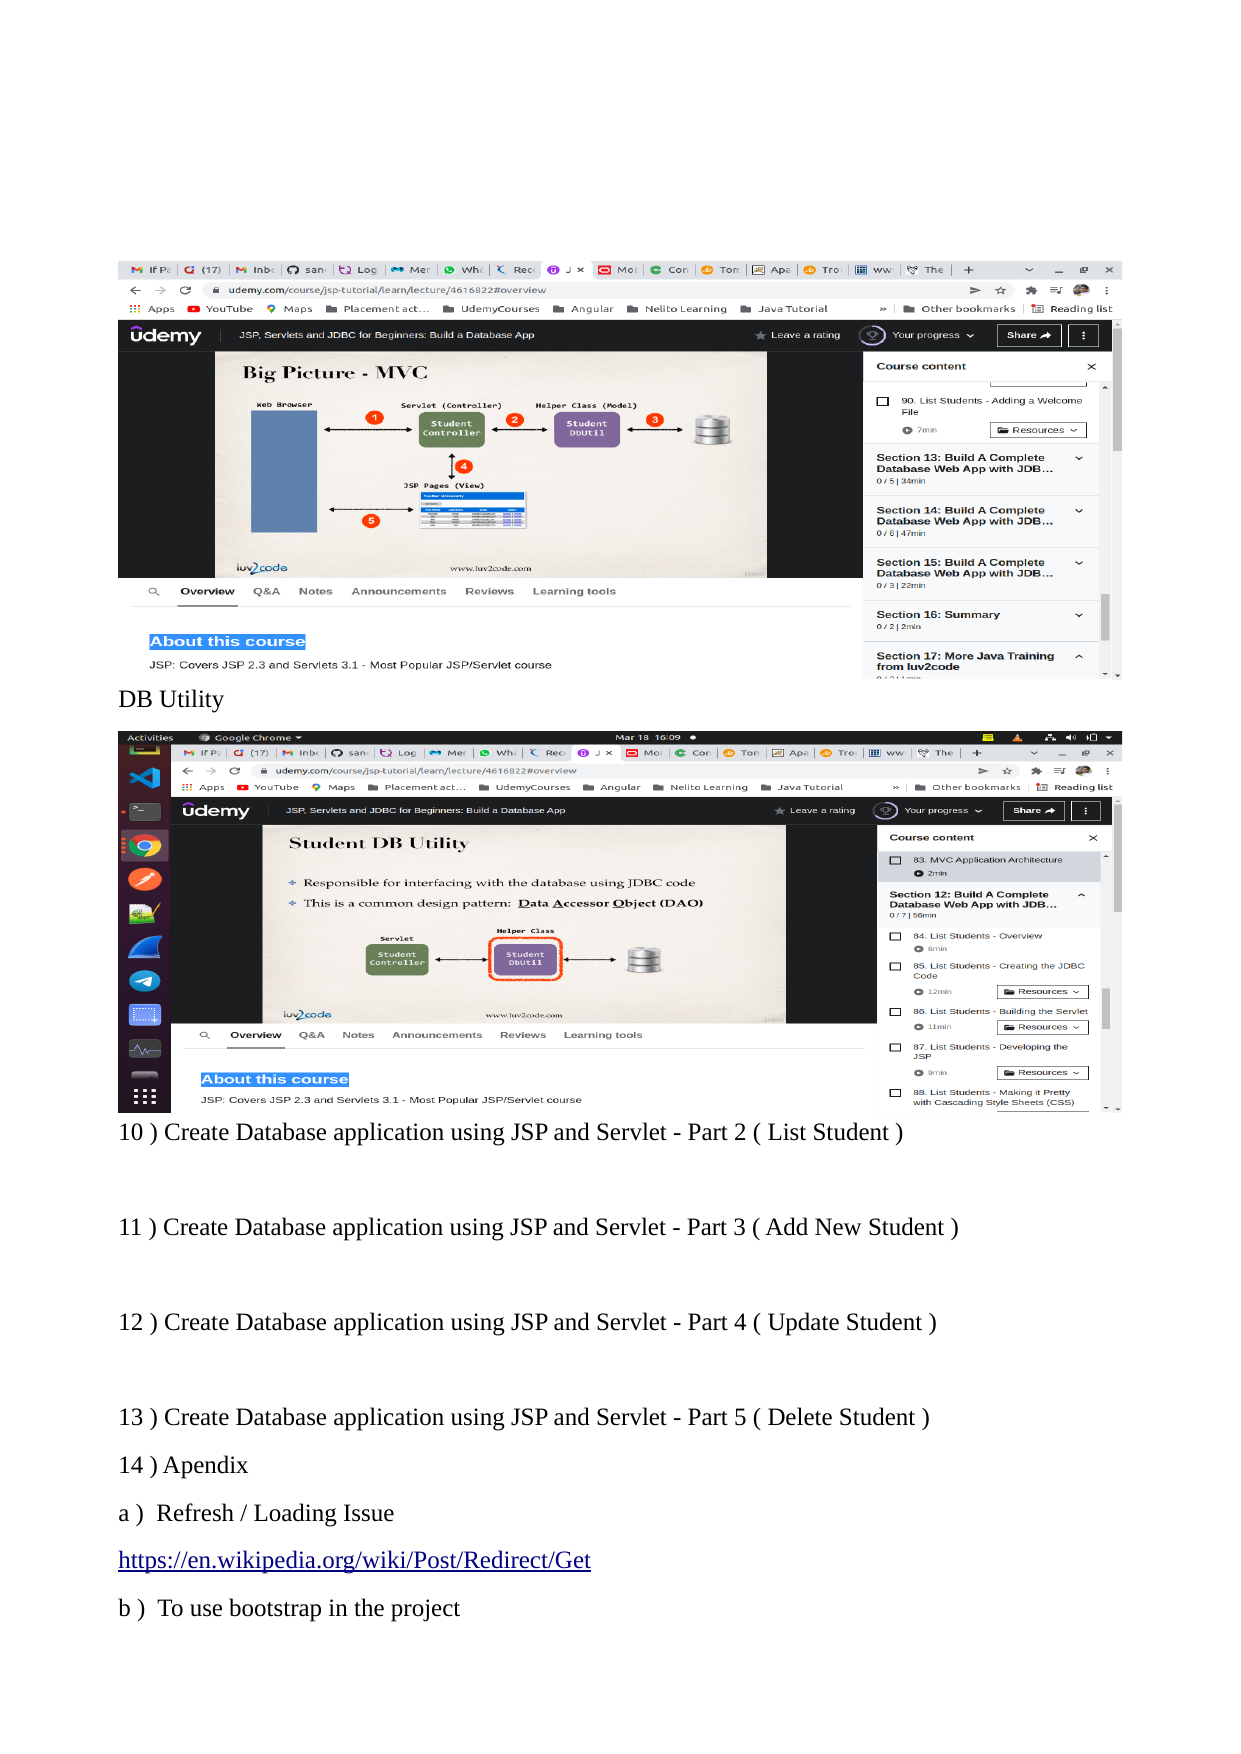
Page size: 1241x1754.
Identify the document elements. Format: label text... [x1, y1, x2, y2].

picture [118, 261, 1123, 680]
text 11 ) Create Database application using JSP and Servlet - Part 3 ( Add New Student ) [118, 1212, 1122, 1241]
text DB Utility [118, 680, 1122, 713]
text a ) Refresh / Loading Issue [118, 1498, 1122, 1526]
text 10 ) Create Database application using JSP and Servlet - Part 2 ( List Student ) [118, 1113, 1122, 1146]
text b ) To use bootstrap in the project [118, 1593, 1122, 1622]
picture [118, 731, 1123, 1113]
text https://en.wikipedia.org/wiki/Post/Redirect/Get [118, 1545, 1122, 1574]
text 12 ) Create Database application using JSP and Servlet - Part 4 ( Update Student ) [118, 1307, 1122, 1336]
text 14 ) Apendix [118, 1450, 1122, 1479]
text 13 ) Create Database application using JSP and Servlet - Part 5 ( Delete Student ) [118, 1402, 1122, 1431]
